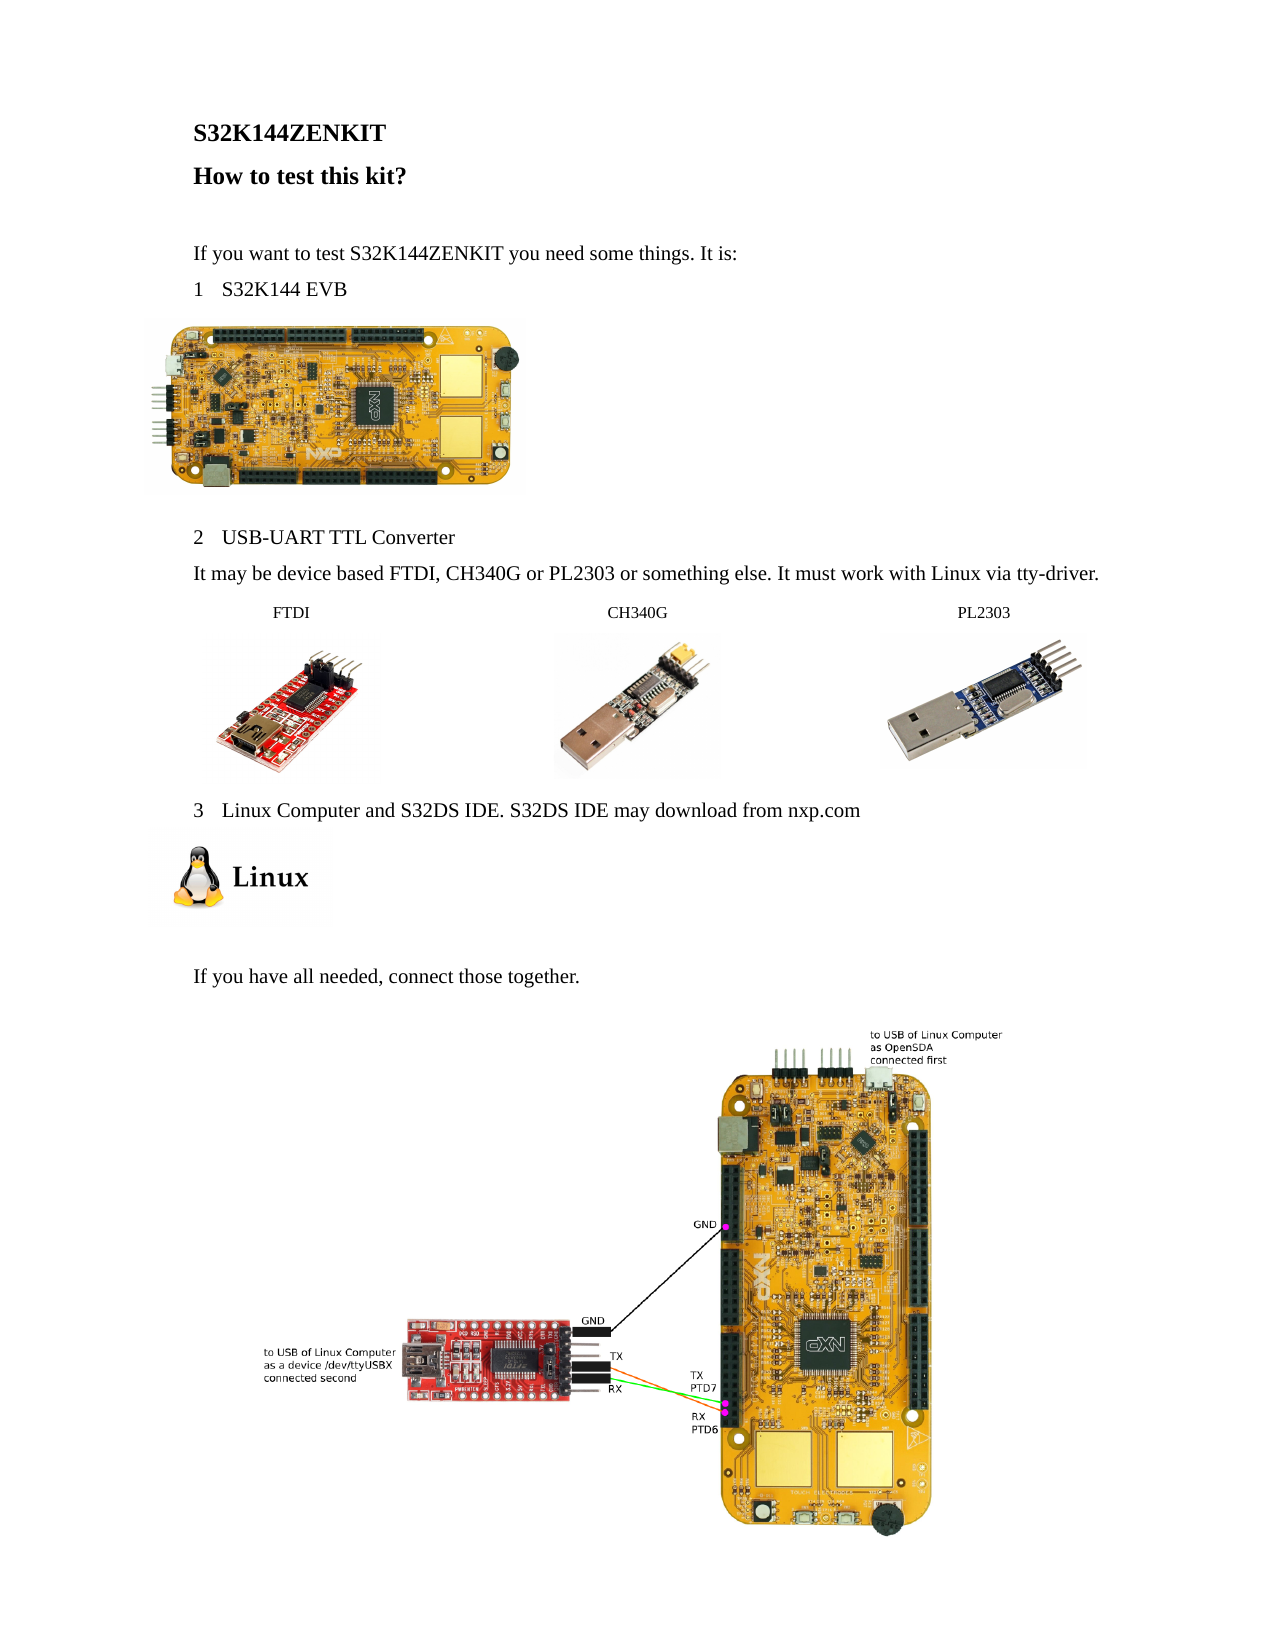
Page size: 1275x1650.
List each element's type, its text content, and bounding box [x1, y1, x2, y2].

picture [553, 633, 722, 779]
table_header CH340G [464, 597, 811, 628]
table_cell [464, 628, 811, 798]
text If you have all needed, connect those together. [118, 964, 1157, 988]
text S32K144ZENKIT [118, 118, 1157, 147]
table_header [118, 313, 1157, 525]
text How to test this kit? [118, 161, 1157, 190]
table_header FTDI [118, 597, 464, 628]
picture [148, 827, 333, 927]
picture [143, 318, 527, 495]
picture [251, 999, 1024, 1559]
list Linux Computer and S32DS IDE. S32DS IDE may download from nxp.com [118, 798, 1157, 822]
picture [880, 633, 1088, 769]
table_cell [118, 628, 464, 798]
picture [201, 633, 381, 784]
table_cell [811, 628, 1157, 798]
table_header PL2303 [811, 597, 1157, 628]
list It may be device based FTDI, CH340G or PL2303 or something else. It must work with Linux via tty-driver. [156, 561, 1157, 585]
list S32K144 EVB [118, 276, 1157, 301]
list USB-UART TTL Converter [118, 525, 1157, 549]
text If you want to test S32K144ZENKIT you need some things. It is: [118, 240, 1157, 264]
